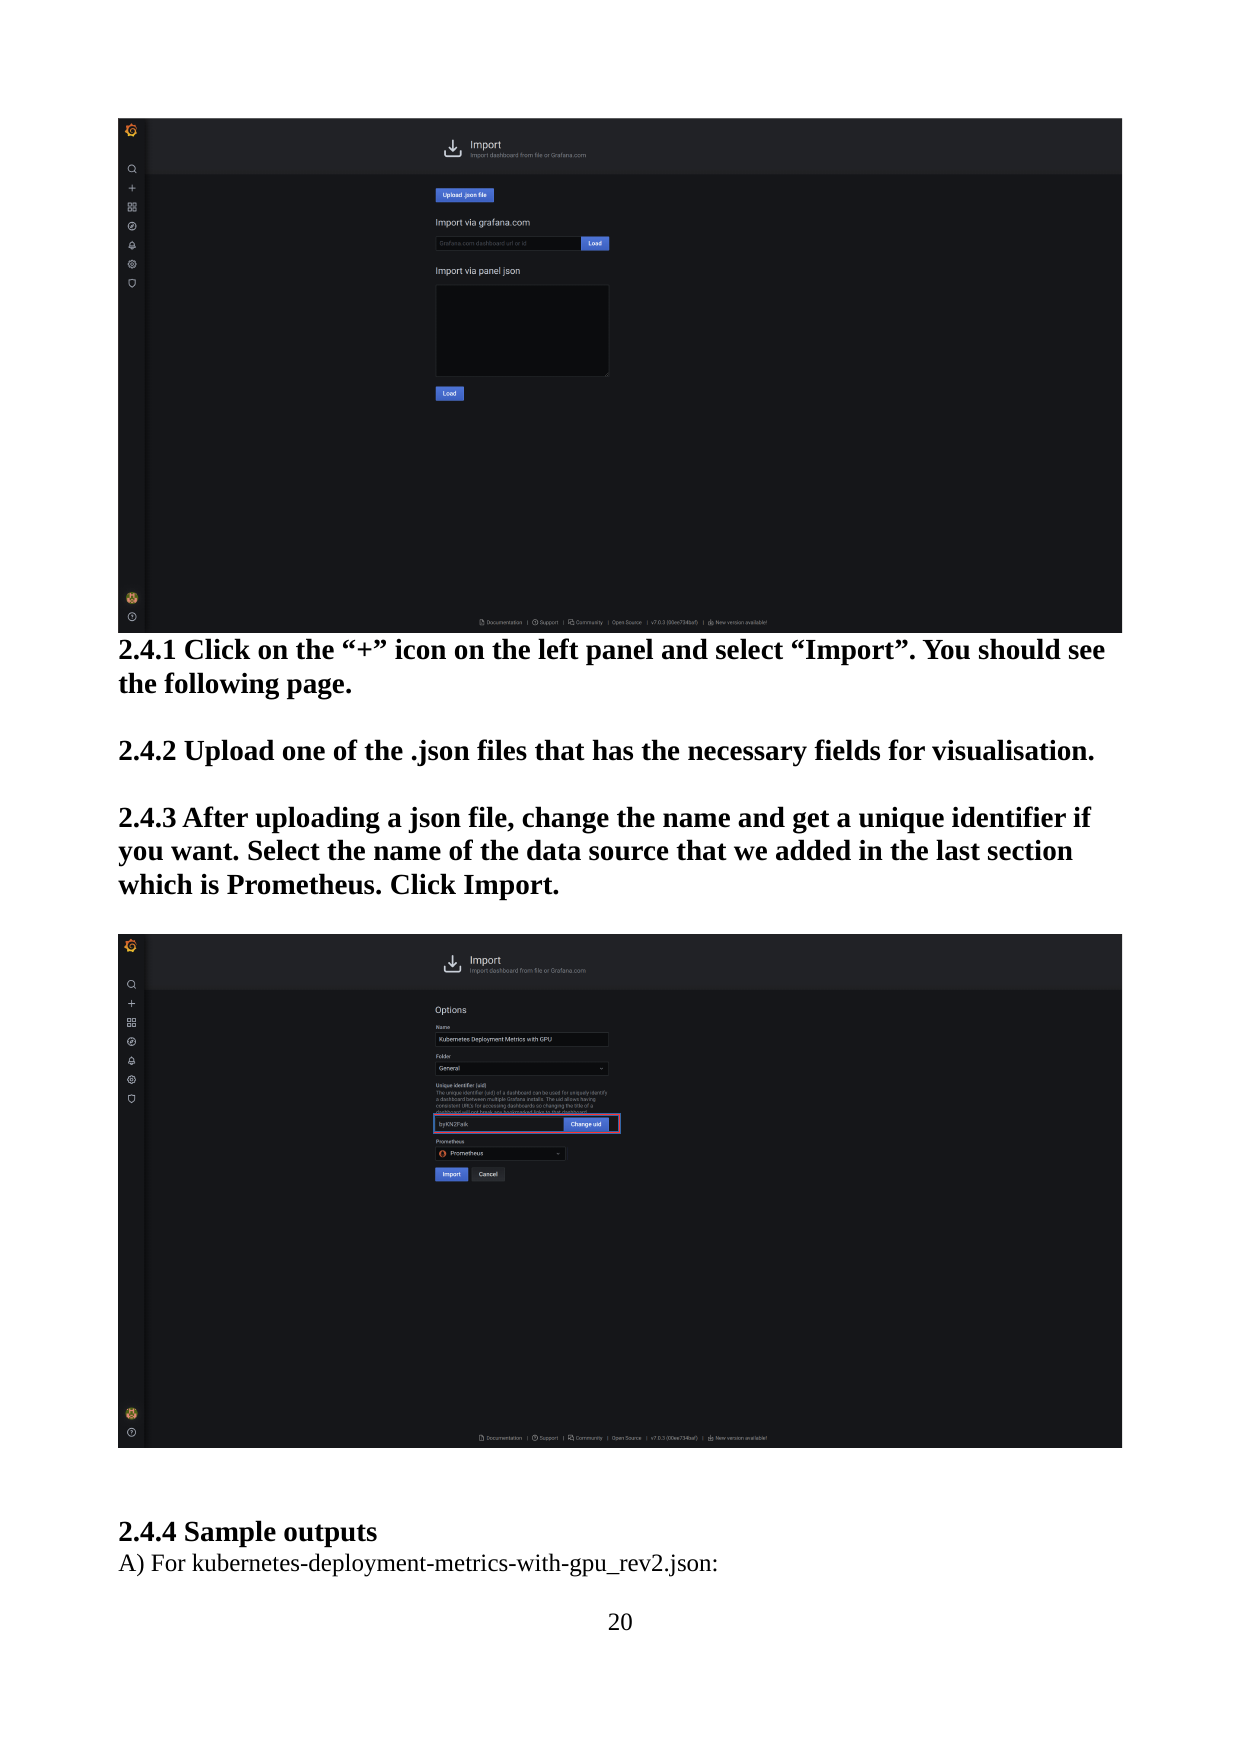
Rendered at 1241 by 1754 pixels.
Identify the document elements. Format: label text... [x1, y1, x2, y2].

text 2.4.1 Click on the “+” icon on the left panel and select “Import”. You should see the following page. [118, 633, 1122, 699]
text 2.4.2 Upload one of the .json files that has the necessary fields for visualisation. [118, 733, 1122, 766]
text 2.4.3 After uploading a json file, change the name and get a unique identifier if you want. Select the name of the data source that we added in the last section which is Prometheus. Click Import. [118, 800, 1122, 901]
text A) For kubernetes-deployment-metrics-with-gpu_rev2.json: [118, 1548, 1122, 1577]
picture [118, 118, 1123, 633]
text 2.4.4 Sample outputs [118, 1514, 1122, 1548]
picture [118, 934, 1123, 1448]
